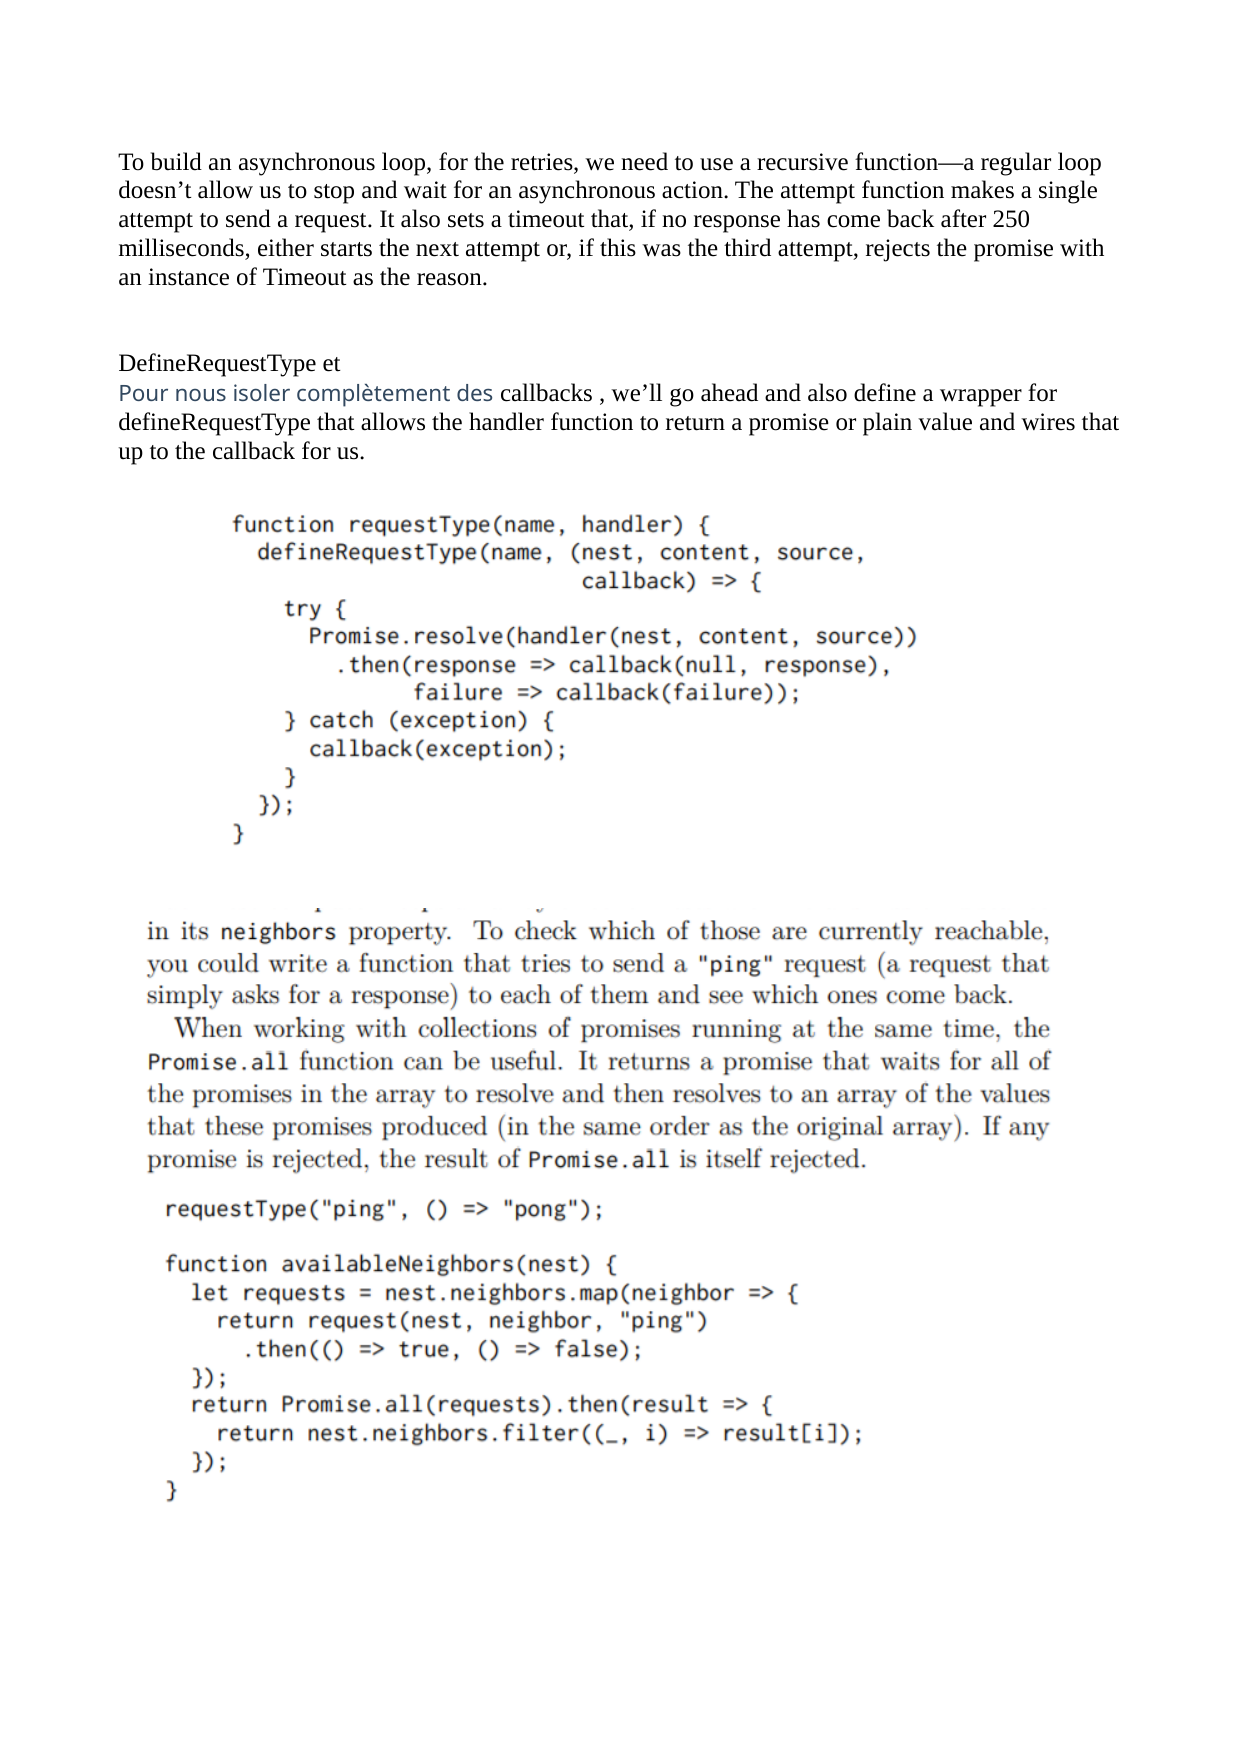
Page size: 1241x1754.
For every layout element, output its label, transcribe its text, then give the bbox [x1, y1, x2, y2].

text To build an asynchronous loop, for the retries, we need to use a recursive function—a regular loop doesn’t allow us to stop and wait for an asynchronous action. The attempt function makes a single attempt to send a request. It also sets a timeout that, if no response has come back after 250 milliseconds, either starts the next attempt or, if this was the third attempt, rejects the promise with an instance of Timeout as the reason. [118, 147, 1122, 291]
picture [137, 908, 1103, 1553]
picture [180, 493, 1060, 880]
text DefineRequestType et [118, 348, 1122, 377]
text Pour nous isoler complètement des callbacks , we’ll go ahead and also define a wrapper for defineRequestType that allows the handler function to return a promise or plain value and wires that up to the callback for us. [118, 377, 1122, 465]
